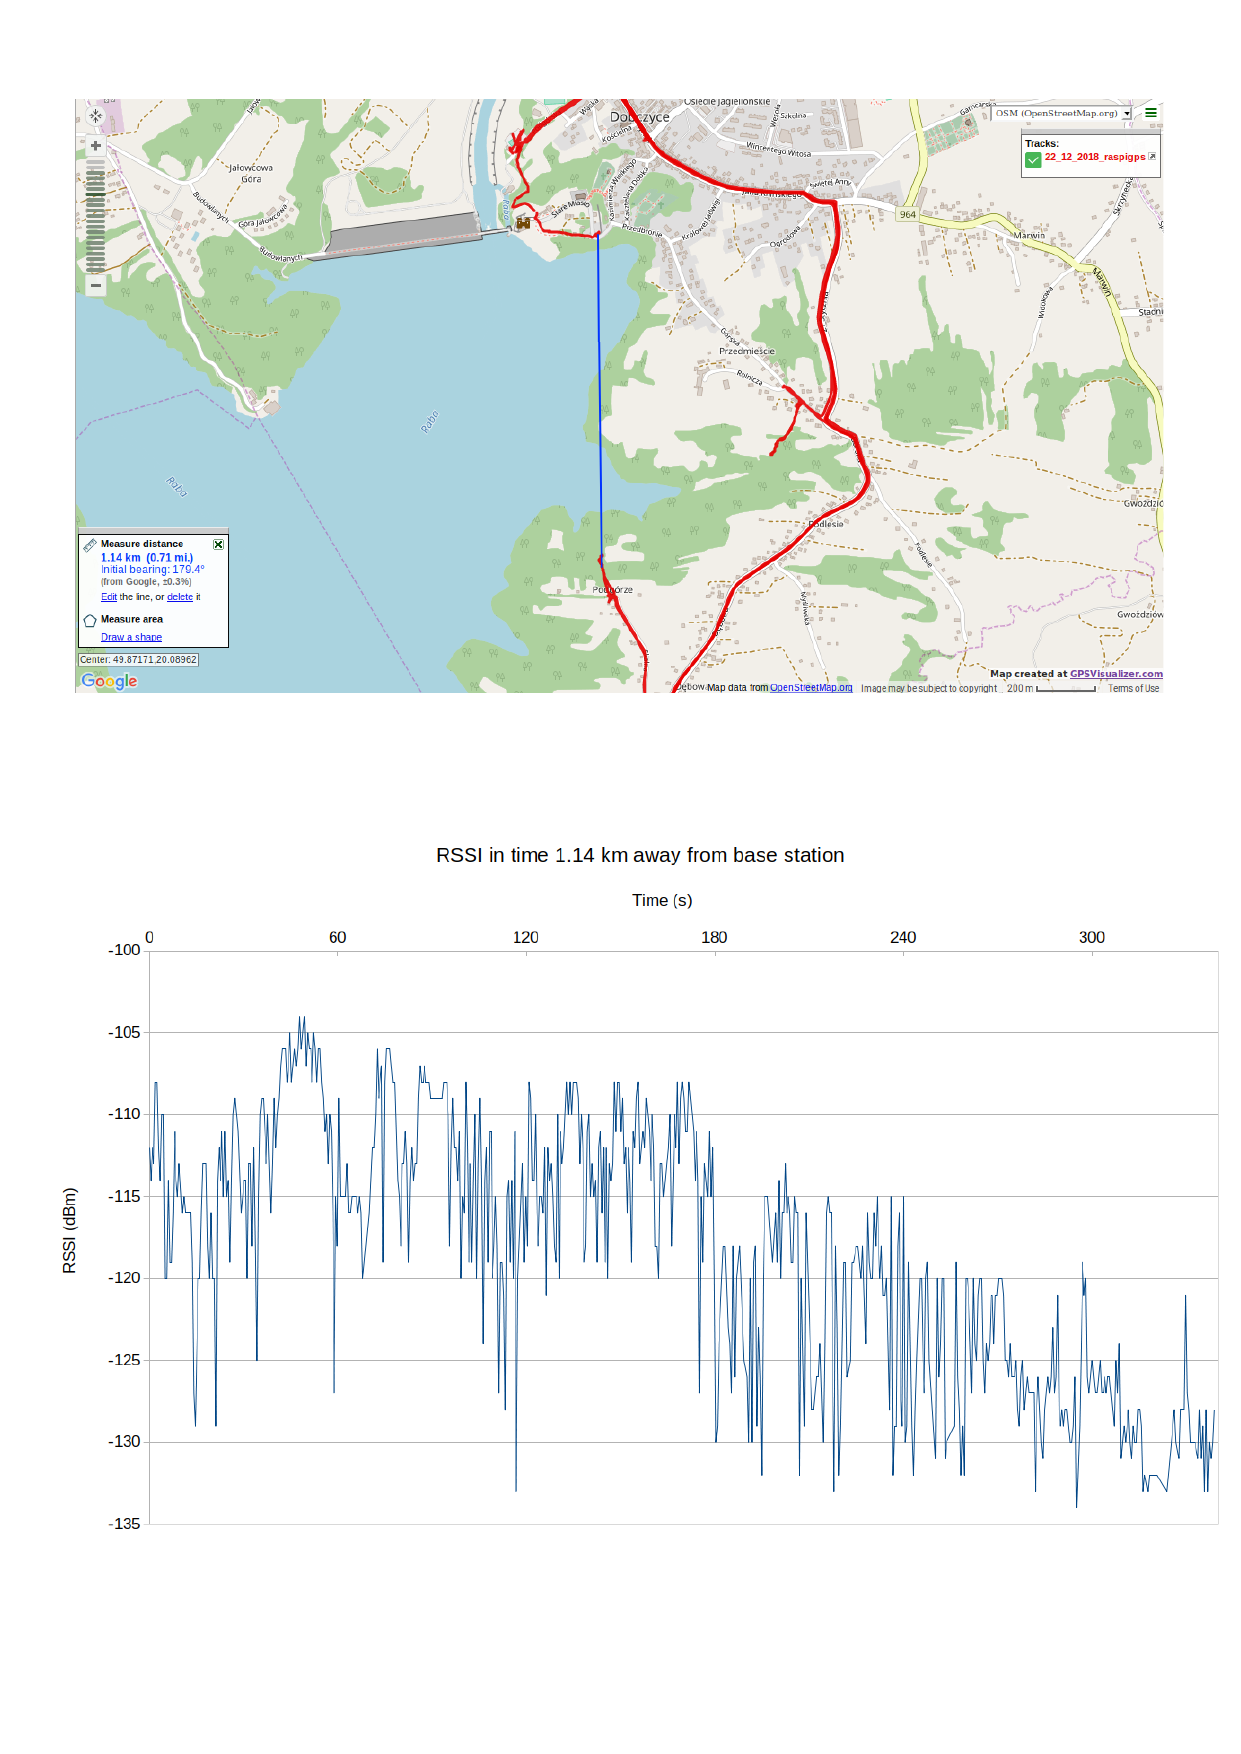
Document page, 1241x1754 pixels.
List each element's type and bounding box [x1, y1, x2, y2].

picture [75, 99, 1164, 693]
picture [39, 817, 1240, 1547]
